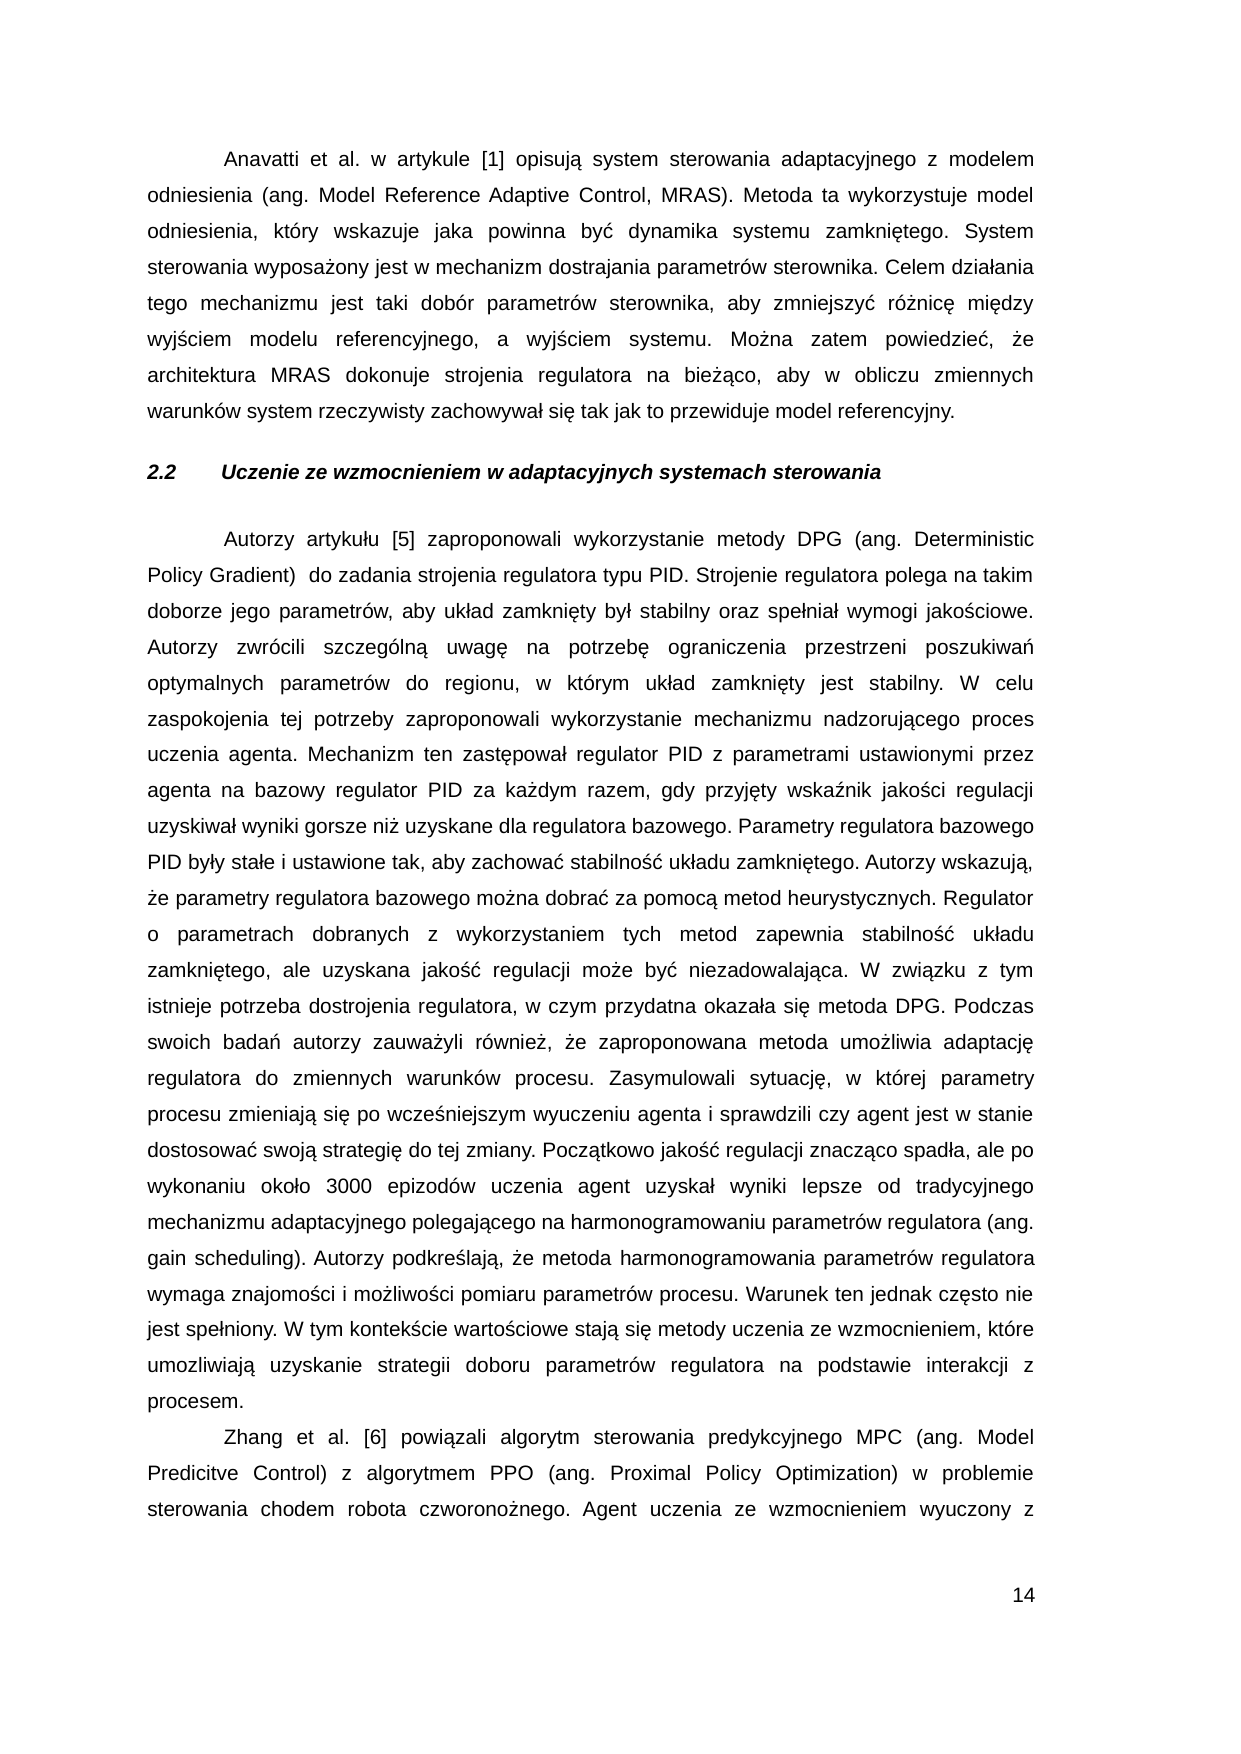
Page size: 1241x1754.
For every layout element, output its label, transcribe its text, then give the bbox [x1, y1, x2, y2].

text Anavatti et al. w artykule [1] opisują system sterowania adaptacyjnego z modelem odniesienia (ang. Model Reference Adaptive Control, MRAS). Metoda ta wykorzystuje model odniesienia, który wskazuje jaka powinna być dynamika systemu zamkniętego. System sterowania wyposażony jest w mechanizm dostrajania parametrów sterownika. Celem działania tego mechanizmu jest taki dobór parametrów sterownika, aby zmniejszyć różnicę między wyjściem modelu referencyjnego, a wyjściem systemu. Można zatem powiedzieć, że architektura MRAS dokonuje strojenia regulatora na bieżąco, aby w obliczu zmiennych warunków system rzeczywisty zachowywał się tak jak to przewiduje model referencyjny. [147, 147, 1035, 422]
text Autorzy artykułu [5] zaproponowali wykorzystanie metody DPG (ang. Deterministic Policy Gradient) do zadania strojenia regulatora typu PID. Strojenie regulatora polega na takim doborze jego parametrów, aby układ zamknięty był stabilny oraz spełniał wymogi jakościowe. Autorzy zwrócili szczególną uwagę na potrzebę ograniczenia przestrzeni poszukiwań optymalnych parametrów do regionu, w którym układ zamknięty jest stabilny. W celu zaspokojenia tej potrzeby zaproponowali wykorzystanie mechanizmu nadzorującego proces uczenia agenta. Mechanizm ten zastępował regulator PID z parametrami ustawionymi przez agenta na bazowy regulator PID za każdym razem, gdy przyjęty wskaźnik jakości regulacji uzyskiwał wyniki gorsze niż uzyskane dla regulatora bazowego. Parametry regulatora bazowego PID były stałe i ustawione tak, aby zachować stabilność układu zamkniętego. Autorzy wskazują, że parametry regulatora bazowego można dobrać za pomocą metod heurystycznych. Regulator o parametrach dobranych z wykorzystaniem tych metod zapewnia stabilność układu zamkniętego, ale uzyskana jakość regulacji może być niezadowalająca. W związku z tym istnieje potrzeba dostrojenia regulatora, w czym przydatna okazała się metoda DPG. Podczas swoich badań autorzy zauważyli również, że zaproponowana metoda umożliwia adaptację regulatora do zmiennych warunków procesu. Zasymulowali sytuację, w której parametry procesu zmieniają się po wcześniejszym wyuczeniu agenta i sprawdzili czy agent jest w stanie dostosować swoją strategię do tej zmiany. Początkowo jakość regulacji znacząco spadła, ale po wykonaniu około 3000 epizodów uczenia agent uzyskał wyniki lepsze od tradycyjnego mechanizmu adaptacyjnego polegającego na harmonogramowaniu parametrów regulatora (ang. gain scheduling). Autorzy podkreślają, że metoda harmonogramowania parametrów regulatora wymaga znajomości i możliwości pomiaru parametrów procesu. Warunek ten jednak często nie jest spełniony. W tym kontekście wartościowe stają się metody uczenia ze wzmocnieniem, które umozliwiają uzyskanie strategii doboru parametrów regulatora na podstawie interakcji z procesem. [147, 527, 1035, 1413]
subtitle Uczenie ze wzmocnieniem w adaptacyjnych systemach sterowania [147, 459, 1035, 483]
text Zhang et al. [6] powiązali algorytm sterowania predykcyjnego MPC (ang. Model Predicitve Control) z algorytmem PPO (ang. Proximal Policy Optimization) w problemie sterowania chodem robota czworonożnego. Agent uczenia ze wzmocnieniem wyuczony z [147, 1425, 1035, 1521]
